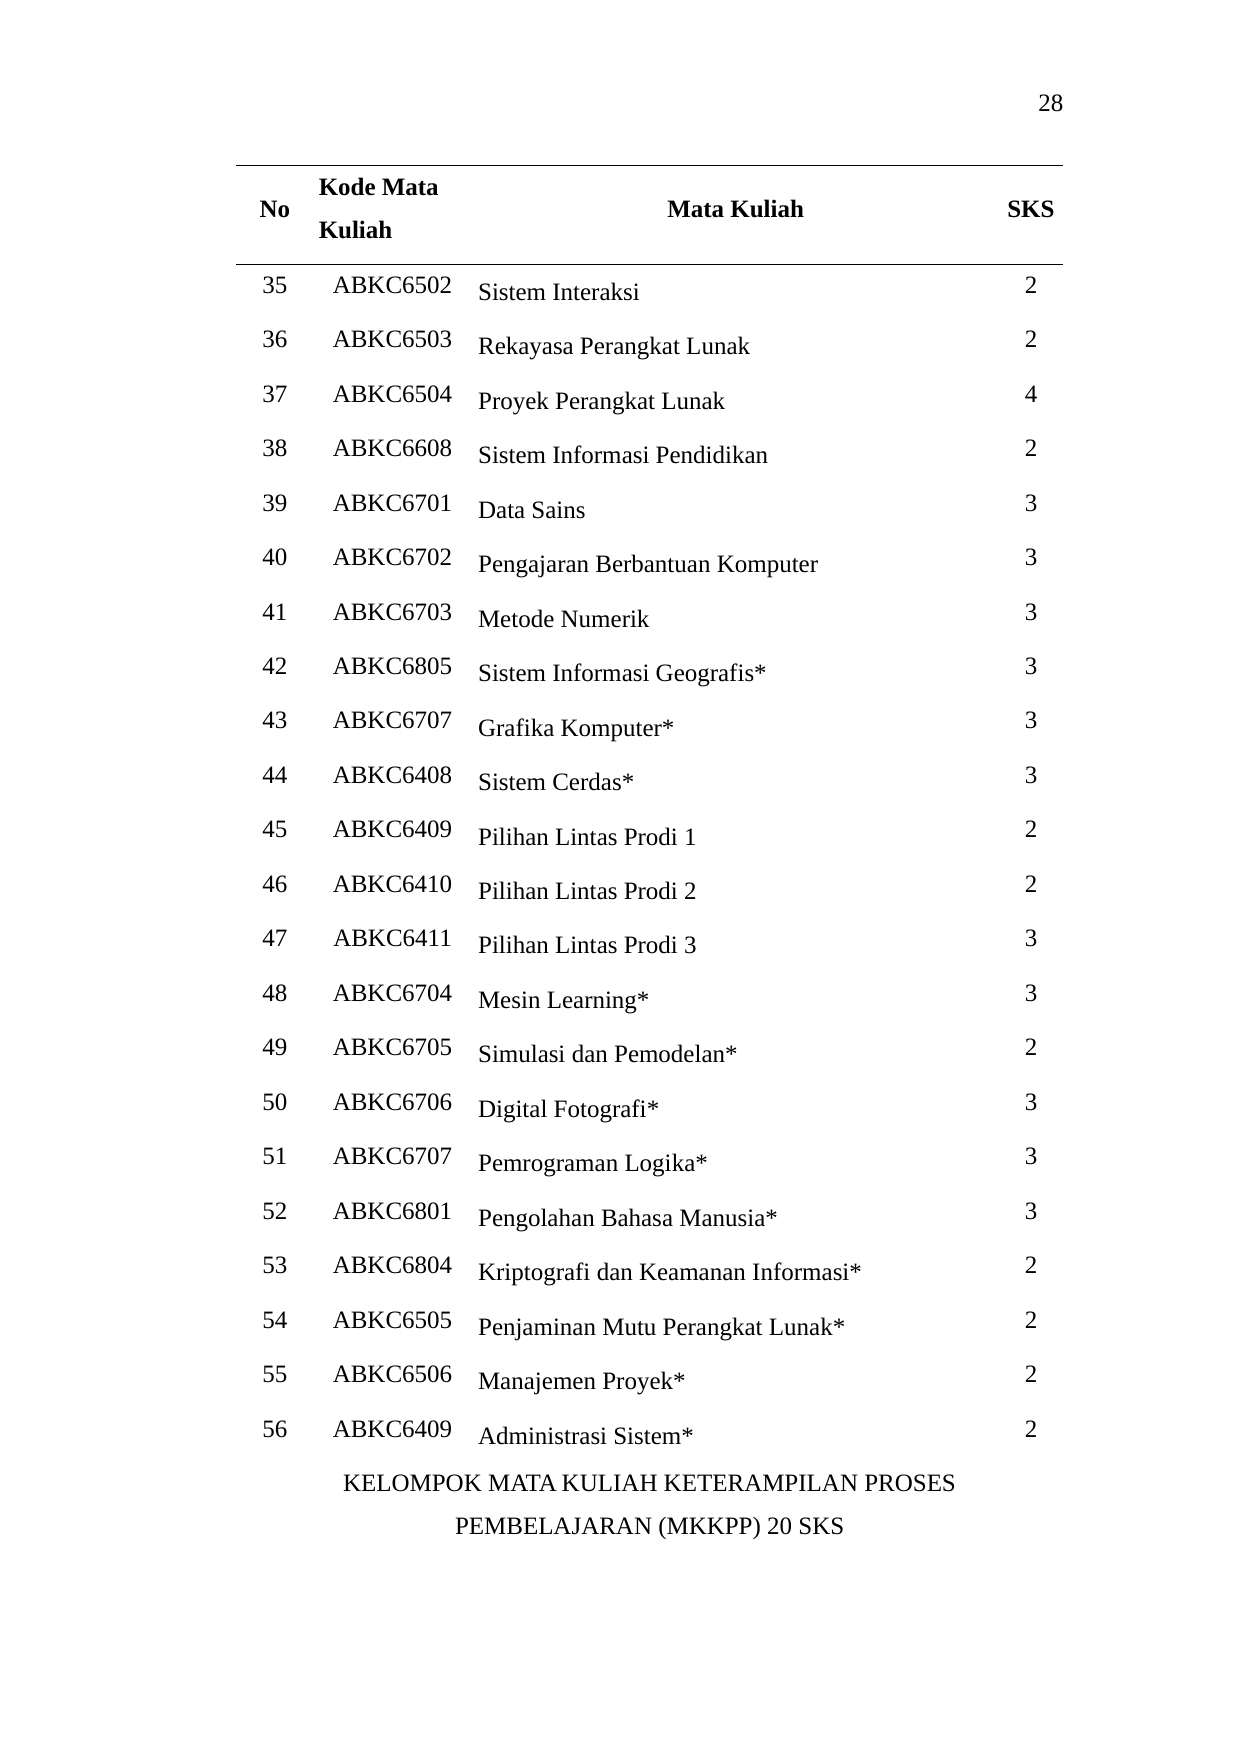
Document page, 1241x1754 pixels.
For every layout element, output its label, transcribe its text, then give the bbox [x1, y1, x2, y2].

table_cell 3 [999, 700, 1063, 754]
table_cell 41 [236, 591, 313, 645]
table_cell ABKC6409 [313, 1408, 472, 1462]
table_cell Sistem Interaksi [472, 265, 999, 318]
table_cell ABKC6410 [313, 863, 472, 918]
table_cell Sistem Informasi Geografis* [472, 645, 999, 700]
table_cell ABKC6506 [313, 1354, 472, 1408]
table_cell 2 [999, 319, 1063, 373]
table_cell 2 [999, 863, 1063, 918]
table_cell 53 [236, 1245, 313, 1299]
table_cell Mesin Learning* [472, 972, 999, 1027]
table_cell 36 [236, 319, 313, 373]
table_header Kode Mata Kuliah [313, 166, 472, 264]
table_cell ABKC6411 [313, 918, 472, 972]
table_cell 2 [999, 428, 1063, 482]
table_cell 56 [236, 1408, 313, 1462]
table_cell 42 [236, 645, 313, 700]
table_cell 46 [236, 863, 313, 918]
table_cell Simulasi dan Pemodelan* [472, 1027, 999, 1081]
table_header SKS [999, 166, 1063, 264]
table_cell ABKC6704 [313, 972, 472, 1027]
table_cell ABKC6504 [313, 373, 472, 427]
table_cell ABKC6409 [313, 809, 472, 863]
table_cell 2 [999, 1299, 1063, 1353]
table_cell Pengajaran Berbantuan Komputer [472, 536, 999, 591]
table_cell ABKC6801 [313, 1190, 472, 1244]
table_cell Rekayasa Perangkat Lunak [472, 319, 999, 373]
table_cell 3 [999, 591, 1063, 645]
table_cell 51 [236, 1136, 313, 1190]
table_cell 44 [236, 754, 313, 809]
table_cell 3 [999, 754, 1063, 809]
table_cell 39 [236, 482, 313, 536]
table_cell Pilihan Lintas Prodi 3 [472, 918, 999, 972]
table_header No [236, 166, 313, 264]
table_cell 3 [999, 1081, 1063, 1136]
table_cell 55 [236, 1354, 313, 1408]
table_cell 3 [999, 536, 1063, 591]
table_cell ABKC6705 [313, 1027, 472, 1081]
table_cell Pengolahan Bahasa Manusia* [472, 1190, 999, 1244]
table_cell 3 [999, 918, 1063, 972]
table_cell 2 [999, 1354, 1063, 1408]
table_cell 2 [999, 1245, 1063, 1299]
table_cell Grafika Komputer* [472, 700, 999, 754]
table_cell KELOMPOK MATA KULIAH KETERAMPILAN PROSES PEMBELAJARAN (MKKPP) 20 SKS [236, 1463, 1063, 1560]
table_cell Administrasi Sistem* [472, 1408, 999, 1462]
table_cell Pilihan Lintas Prodi 1 [472, 809, 999, 863]
table_cell ABKC6505 [313, 1299, 472, 1353]
table_cell ABKC6707 [313, 1136, 472, 1190]
table_cell 35 [236, 265, 313, 318]
table_cell 38 [236, 428, 313, 482]
table_cell 3 [999, 482, 1063, 536]
table_cell 52 [236, 1190, 313, 1244]
table_cell Penjaminan Mutu Perangkat Lunak* [472, 1299, 999, 1353]
table_cell ABKC6707 [313, 700, 472, 754]
table_cell Data Sains [472, 482, 999, 536]
table_cell ABKC6804 [313, 1245, 472, 1299]
table_cell 43 [236, 700, 313, 754]
table_cell 2 [999, 809, 1063, 863]
table_cell Manajemen Proyek* [472, 1354, 999, 1408]
table_cell ABKC6502 [313, 265, 472, 318]
table_cell ABKC6706 [313, 1081, 472, 1136]
table_cell Digital Fotografi* [472, 1081, 999, 1136]
table_cell Metode Numerik [472, 591, 999, 645]
table_cell ABKC6408 [313, 754, 472, 809]
table_cell 3 [999, 1136, 1063, 1190]
table_cell 50 [236, 1081, 313, 1136]
table_cell ABKC6703 [313, 591, 472, 645]
table_cell ABKC6608 [313, 428, 472, 482]
table_cell 3 [999, 645, 1063, 700]
table_cell 47 [236, 918, 313, 972]
table_cell 2 [999, 1408, 1063, 1462]
table_cell Pemrograman Logika* [472, 1136, 999, 1190]
table_cell 48 [236, 972, 313, 1027]
table_cell 2 [999, 1027, 1063, 1081]
table_cell 45 [236, 809, 313, 863]
table_cell Sistem Cerdas* [472, 754, 999, 809]
table_cell Proyek Perangkat Lunak [472, 373, 999, 427]
table_cell 2 [999, 265, 1063, 318]
table_cell ABKC6701 [313, 482, 472, 536]
table_cell 40 [236, 536, 313, 591]
table_cell ABKC6503 [313, 319, 472, 373]
table_cell 37 [236, 373, 313, 427]
table_cell 3 [999, 1190, 1063, 1244]
table_header Mata Kuliah [472, 166, 999, 264]
table_cell Kriptografi dan Keamanan Informasi* [472, 1245, 999, 1299]
table_cell ABKC6805 [313, 645, 472, 700]
table_cell 3 [999, 972, 1063, 1027]
table_cell ABKC6702 [313, 536, 472, 591]
table_cell 49 [236, 1027, 313, 1081]
table_cell 4 [999, 373, 1063, 427]
table_cell Sistem Informasi Pendidikan [472, 428, 999, 482]
table_cell Pilihan Lintas Prodi 2 [472, 863, 999, 918]
table_cell 54 [236, 1299, 313, 1353]
